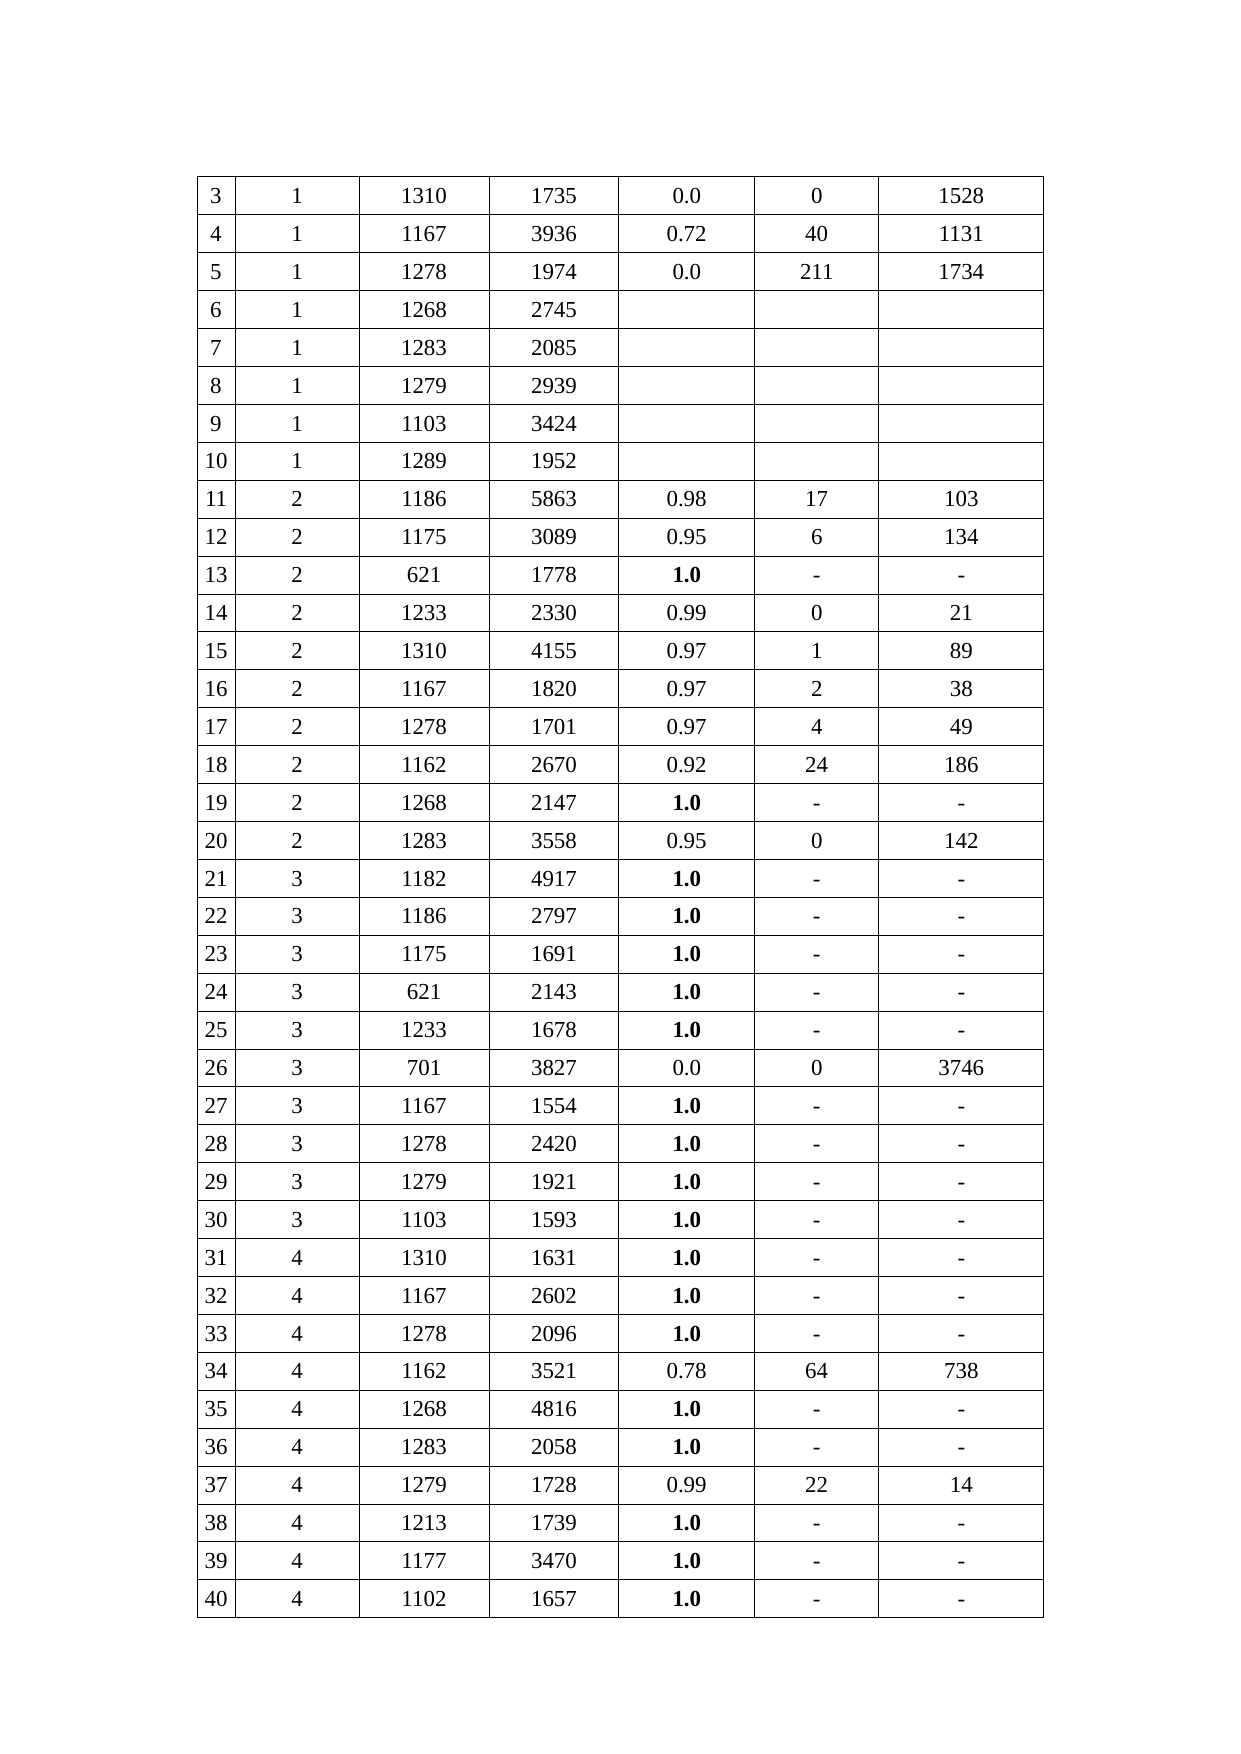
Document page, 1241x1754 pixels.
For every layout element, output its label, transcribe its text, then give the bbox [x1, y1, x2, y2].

table_cell 4155 [490, 632, 618, 669]
table_cell - [755, 860, 878, 897]
table_cell 3936 [490, 215, 618, 252]
table_cell 1.0 [619, 1012, 754, 1048]
table_cell [879, 367, 1043, 404]
table_cell 3 [236, 898, 359, 935]
table_cell 1167 [360, 1277, 489, 1314]
table_cell 1921 [490, 1163, 618, 1200]
table_cell - [755, 1277, 878, 1314]
table_cell 1.0 [619, 1163, 754, 1200]
table_cell 1310 [360, 177, 489, 214]
table_cell 14 [198, 595, 235, 631]
table_cell [619, 405, 754, 442]
table_cell 3 [236, 1163, 359, 1200]
table_cell 28 [198, 1125, 235, 1162]
table_cell - [755, 974, 878, 1011]
table_cell 0 [755, 177, 878, 214]
table_cell 35 [198, 1391, 235, 1428]
table_cell 0.98 [619, 481, 754, 518]
table_cell - [879, 1542, 1043, 1579]
table_cell 1974 [490, 253, 618, 290]
table_cell 2 [236, 595, 359, 631]
table_cell - [879, 1087, 1043, 1124]
table_cell 1728 [490, 1467, 618, 1503]
table_cell 3 [236, 860, 359, 897]
table_cell 2939 [490, 367, 618, 404]
table_cell 11 [198, 481, 235, 518]
table_cell 9 [198, 405, 235, 442]
table_cell 4 [236, 1277, 359, 1314]
table_cell 2797 [490, 898, 618, 935]
table_cell - [879, 1505, 1043, 1541]
table_cell 4 [236, 1542, 359, 1579]
table_cell 1 [236, 253, 359, 290]
table_cell 1734 [879, 253, 1043, 290]
table_cell 2745 [490, 291, 618, 328]
table_cell 17 [198, 708, 235, 745]
table_cell - [755, 1505, 878, 1541]
table_cell 30 [198, 1201, 235, 1238]
table_cell 2 [236, 519, 359, 556]
table_cell - [879, 1239, 1043, 1276]
table_cell 21 [198, 860, 235, 897]
table_cell 0.99 [619, 1467, 754, 1503]
table_cell 1186 [360, 481, 489, 518]
table_cell 0.95 [619, 519, 754, 556]
table_cell 1.0 [619, 1580, 754, 1617]
table_cell 0.99 [619, 595, 754, 631]
table_cell 4 [755, 708, 878, 745]
table_cell 1186 [360, 898, 489, 935]
table_cell 29 [198, 1163, 235, 1200]
table_cell 1103 [360, 1201, 489, 1238]
table_cell 1167 [360, 670, 489, 707]
table_cell 34 [198, 1353, 235, 1390]
table_cell - [879, 557, 1043, 593]
table_cell 26 [198, 1050, 235, 1086]
table_cell 1735 [490, 177, 618, 214]
table_cell 14 [879, 1467, 1043, 1503]
table_cell 2085 [490, 329, 618, 366]
table_cell 0.92 [619, 746, 754, 783]
table_cell 4816 [490, 1391, 618, 1428]
table_cell [879, 443, 1043, 480]
table_cell 3827 [490, 1050, 618, 1086]
table_cell 22 [755, 1467, 878, 1503]
table_cell 4 [236, 1467, 359, 1503]
table_cell 1528 [879, 177, 1043, 214]
table_cell 1283 [360, 822, 489, 859]
table_cell 1213 [360, 1505, 489, 1541]
table_cell - [879, 936, 1043, 973]
table_cell 0.0 [619, 253, 754, 290]
table_cell 738 [879, 1353, 1043, 1390]
table_cell 89 [879, 632, 1043, 669]
table_cell 3 [236, 1087, 359, 1124]
table_cell 1233 [360, 1012, 489, 1048]
table_cell 1.0 [619, 1391, 754, 1428]
table_cell [619, 329, 754, 366]
table_cell 38 [879, 670, 1043, 707]
table_cell 1.0 [619, 974, 754, 1011]
table_cell 1 [755, 632, 878, 669]
table_cell 1162 [360, 746, 489, 783]
table_cell 1657 [490, 1580, 618, 1617]
table_cell 24 [755, 746, 878, 783]
table_cell - [879, 1125, 1043, 1162]
table_cell 4 [198, 215, 235, 252]
table_cell 17 [755, 481, 878, 518]
table_cell 33 [198, 1315, 235, 1352]
table_cell 7 [198, 329, 235, 366]
table_cell 1 [236, 367, 359, 404]
table_cell 1310 [360, 1239, 489, 1276]
table_cell - [755, 1542, 878, 1579]
table_cell 1278 [360, 1315, 489, 1352]
table_cell 0 [755, 1050, 878, 1086]
table_cell 1103 [360, 405, 489, 442]
table_cell 142 [879, 822, 1043, 859]
table_cell - [879, 1580, 1043, 1617]
table_cell 1.0 [619, 1277, 754, 1314]
table_cell [755, 291, 878, 328]
table_cell 1.0 [619, 1315, 754, 1352]
table_cell - [755, 1125, 878, 1162]
table_cell 4 [236, 1239, 359, 1276]
table_cell 1289 [360, 443, 489, 480]
table_cell - [879, 1163, 1043, 1200]
table_cell - [755, 898, 878, 935]
table_cell [879, 329, 1043, 366]
table_cell - [755, 1315, 878, 1352]
table_cell [619, 291, 754, 328]
table_cell 1102 [360, 1580, 489, 1617]
table_cell 6 [198, 291, 235, 328]
table_cell 701 [360, 1050, 489, 1086]
table_cell - [879, 974, 1043, 1011]
table_cell 24 [198, 974, 235, 1011]
table_cell 32 [198, 1277, 235, 1314]
table_cell 3424 [490, 405, 618, 442]
table_cell 36 [198, 1429, 235, 1466]
table_cell 3 [236, 974, 359, 1011]
table_cell 2602 [490, 1277, 618, 1314]
table_cell [755, 367, 878, 404]
table_cell - [879, 1277, 1043, 1314]
table_cell 1701 [490, 708, 618, 745]
table_cell 1.0 [619, 1125, 754, 1162]
table_cell 40 [755, 215, 878, 252]
table_cell 2 [236, 708, 359, 745]
table_cell 1167 [360, 215, 489, 252]
table_cell 49 [879, 708, 1043, 745]
table_cell 1631 [490, 1239, 618, 1276]
table_cell - [879, 860, 1043, 897]
table_cell - [755, 1239, 878, 1276]
table_cell 1283 [360, 329, 489, 366]
table_cell 134 [879, 519, 1043, 556]
table_cell 1678 [490, 1012, 618, 1048]
table_cell 0.72 [619, 215, 754, 252]
table_cell 2143 [490, 974, 618, 1011]
table_cell 27 [198, 1087, 235, 1124]
table_cell 1778 [490, 557, 618, 593]
table_cell 4 [236, 1391, 359, 1428]
table_cell 1 [236, 177, 359, 214]
table_cell 1739 [490, 1505, 618, 1541]
table_cell 2 [236, 784, 359, 821]
table_cell 1279 [360, 1163, 489, 1200]
table_cell 4 [236, 1353, 359, 1390]
table_cell - [879, 1315, 1043, 1352]
table_cell 1554 [490, 1087, 618, 1124]
table_cell 1268 [360, 1391, 489, 1428]
table_cell 3746 [879, 1050, 1043, 1086]
table_cell 1167 [360, 1087, 489, 1124]
table_cell 2058 [490, 1429, 618, 1466]
table_cell 1268 [360, 784, 489, 821]
table_cell 6 [755, 519, 878, 556]
table_cell - [755, 936, 878, 973]
table_cell 2096 [490, 1315, 618, 1352]
table_cell 13 [198, 557, 235, 593]
table_cell - [755, 1163, 878, 1200]
table_cell 3558 [490, 822, 618, 859]
table_cell 1162 [360, 1353, 489, 1390]
table_cell 1691 [490, 936, 618, 973]
table_cell - [879, 1391, 1043, 1428]
table_cell 1.0 [619, 860, 754, 897]
table_cell 40 [198, 1580, 235, 1617]
table_cell 1.0 [619, 1087, 754, 1124]
table_cell 12 [198, 519, 235, 556]
table_cell 1177 [360, 1542, 489, 1579]
table_cell 1.0 [619, 898, 754, 935]
table_cell 3470 [490, 1542, 618, 1579]
table_cell 1 [236, 405, 359, 442]
table_cell - [879, 1201, 1043, 1238]
table_cell 1 [236, 215, 359, 252]
table_cell 3 [236, 1125, 359, 1162]
table_cell 2 [236, 557, 359, 593]
table_cell 0.97 [619, 708, 754, 745]
table_cell 1278 [360, 1125, 489, 1162]
table_cell 0.97 [619, 632, 754, 669]
table_cell 16 [198, 670, 235, 707]
table_cell 23 [198, 936, 235, 973]
table_cell 5 [198, 253, 235, 290]
table_cell 21 [879, 595, 1043, 631]
table_cell 8 [198, 367, 235, 404]
table_cell [619, 443, 754, 480]
table_cell 20 [198, 822, 235, 859]
table_cell [619, 367, 754, 404]
table_cell 0 [755, 822, 878, 859]
table_cell 2 [236, 481, 359, 518]
table_cell - [879, 1429, 1043, 1466]
table_cell 4 [236, 1580, 359, 1617]
table_cell [879, 405, 1043, 442]
table_cell 2330 [490, 595, 618, 631]
table_cell 1.0 [619, 936, 754, 973]
table_cell 10 [198, 443, 235, 480]
table_cell 1268 [360, 291, 489, 328]
table_cell 3089 [490, 519, 618, 556]
table_cell 39 [198, 1542, 235, 1579]
table_cell [879, 291, 1043, 328]
table_cell 211 [755, 253, 878, 290]
table_cell 37 [198, 1467, 235, 1503]
table_cell 3 [198, 177, 235, 214]
table_cell 1.0 [619, 1239, 754, 1276]
table_cell 64 [755, 1353, 878, 1390]
table_cell 3 [236, 1201, 359, 1238]
table_cell - [755, 784, 878, 821]
table_cell 2147 [490, 784, 618, 821]
table_cell - [879, 784, 1043, 821]
table_cell 4 [236, 1429, 359, 1466]
table_cell 2420 [490, 1125, 618, 1162]
table_cell 1.0 [619, 1505, 754, 1541]
table_cell 22 [198, 898, 235, 935]
table_cell 103 [879, 481, 1043, 518]
table_cell 0.0 [619, 1050, 754, 1086]
table_cell 1279 [360, 367, 489, 404]
table_cell 2 [236, 822, 359, 859]
table_cell 3 [236, 1012, 359, 1048]
table_cell 0 [755, 595, 878, 631]
table_cell 38 [198, 1505, 235, 1541]
table_cell 0.0 [619, 177, 754, 214]
table_cell 1.0 [619, 557, 754, 593]
table_cell 1182 [360, 860, 489, 897]
table_cell 1279 [360, 1467, 489, 1503]
table_cell 2 [236, 670, 359, 707]
table_cell - [755, 1429, 878, 1466]
table_cell 5863 [490, 481, 618, 518]
table_cell 2 [755, 670, 878, 707]
table_cell 186 [879, 746, 1043, 783]
table_cell 31 [198, 1239, 235, 1276]
table_cell 18 [198, 746, 235, 783]
table_cell [755, 405, 878, 442]
table_cell - [755, 1201, 878, 1238]
table_cell 15 [198, 632, 235, 669]
table_cell 0.97 [619, 670, 754, 707]
table_cell - [755, 1012, 878, 1048]
table_cell 1278 [360, 253, 489, 290]
table_cell 1.0 [619, 1429, 754, 1466]
table_cell 4 [236, 1315, 359, 1352]
table_cell 2670 [490, 746, 618, 783]
table_cell 1 [236, 291, 359, 328]
table_cell 1820 [490, 670, 618, 707]
table_cell 621 [360, 974, 489, 1011]
table_cell 3521 [490, 1353, 618, 1390]
table_cell 1 [236, 443, 359, 480]
table_cell 1175 [360, 519, 489, 556]
table_cell 1233 [360, 595, 489, 631]
table_cell 1283 [360, 1429, 489, 1466]
table_cell 621 [360, 557, 489, 593]
table_cell 0.95 [619, 822, 754, 859]
table_cell 1.0 [619, 1201, 754, 1238]
table_cell 1131 [879, 215, 1043, 252]
table_cell - [879, 898, 1043, 935]
table_cell 1952 [490, 443, 618, 480]
table_cell 1310 [360, 632, 489, 669]
table_cell 1278 [360, 708, 489, 745]
table_cell 0.78 [619, 1353, 754, 1390]
table_cell 4917 [490, 860, 618, 897]
table_cell - [879, 1012, 1043, 1048]
table_cell [755, 443, 878, 480]
table_cell - [755, 1087, 878, 1124]
table_cell 1 [236, 329, 359, 366]
table_cell [755, 329, 878, 366]
table_cell - [755, 1580, 878, 1617]
table_cell 2 [236, 632, 359, 669]
table_cell 3 [236, 1050, 359, 1086]
table_cell 4 [236, 1505, 359, 1541]
table_cell 1.0 [619, 784, 754, 821]
table_cell 25 [198, 1012, 235, 1048]
table_cell - [755, 557, 878, 593]
table_cell - [755, 1391, 878, 1428]
table_cell 1.0 [619, 1542, 754, 1579]
table_cell 1593 [490, 1201, 618, 1238]
table_cell 1175 [360, 936, 489, 973]
table_cell 19 [198, 784, 235, 821]
table_cell 2 [236, 746, 359, 783]
table_cell 3 [236, 936, 359, 973]
